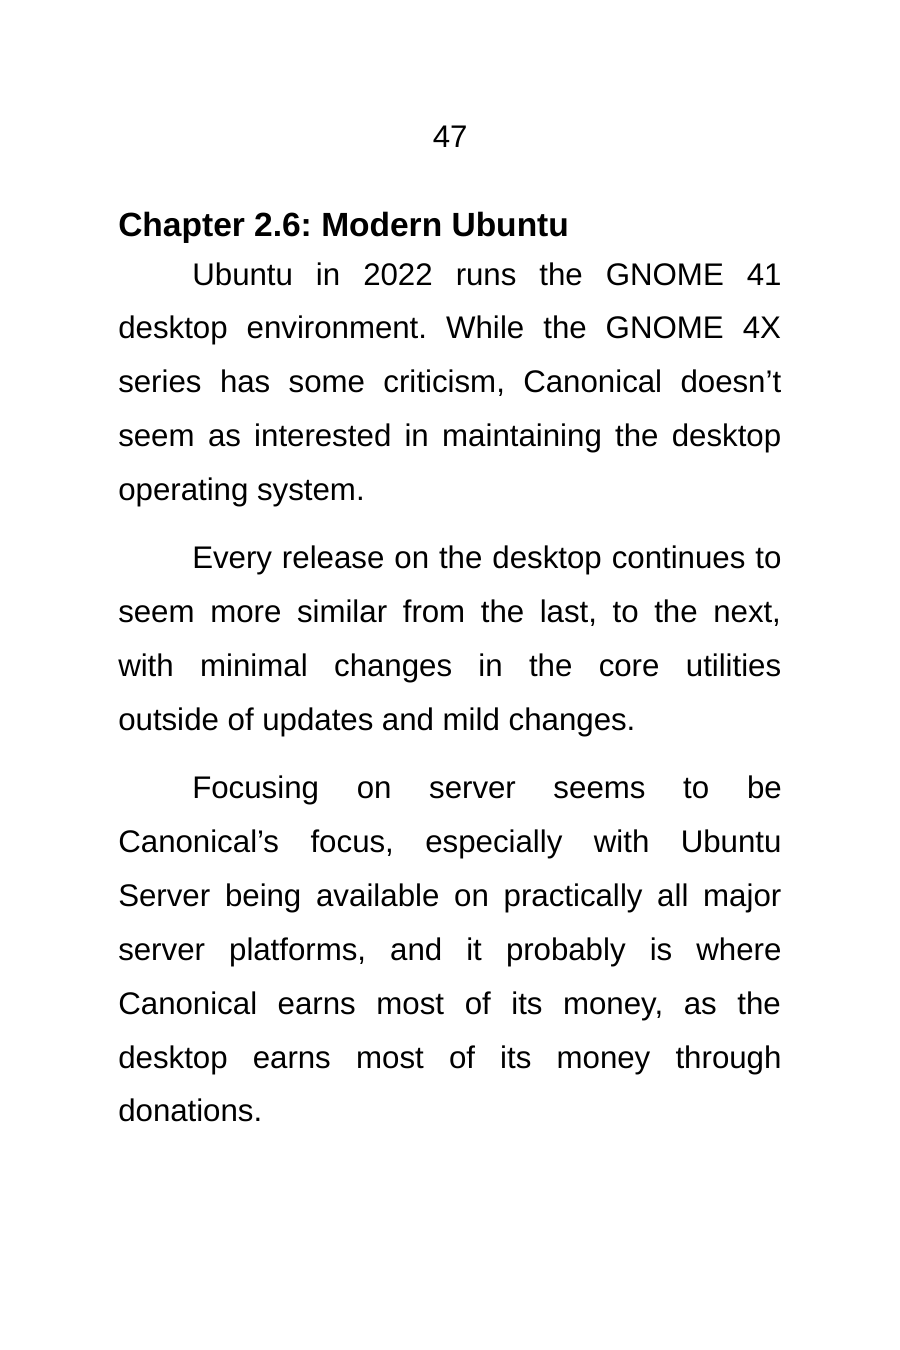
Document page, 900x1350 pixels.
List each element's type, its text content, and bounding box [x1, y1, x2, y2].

subtitle Chapter 2.6: Modern Ubuntu [118, 204, 782, 243]
text Every release on the desktop continues to seem more similar from the last, to the next, with minimal changes in the core utilities outside of updates and mild changes. [118, 539, 782, 737]
text Ubuntu in 2022 runs the GNOME 41 desktop environment. While the GNOME 4X series has some criticism, Canonical doesn’t seem as interested in maintaining the desktop operating system. [118, 256, 782, 507]
text Focusing on server seems to be Canonical’s focus, especially with Ubuntu Server being available on practically all major server platforms, and it probably is where Canonical earns most of its money, as the desktop earns most of its money through donations. [118, 769, 782, 1128]
